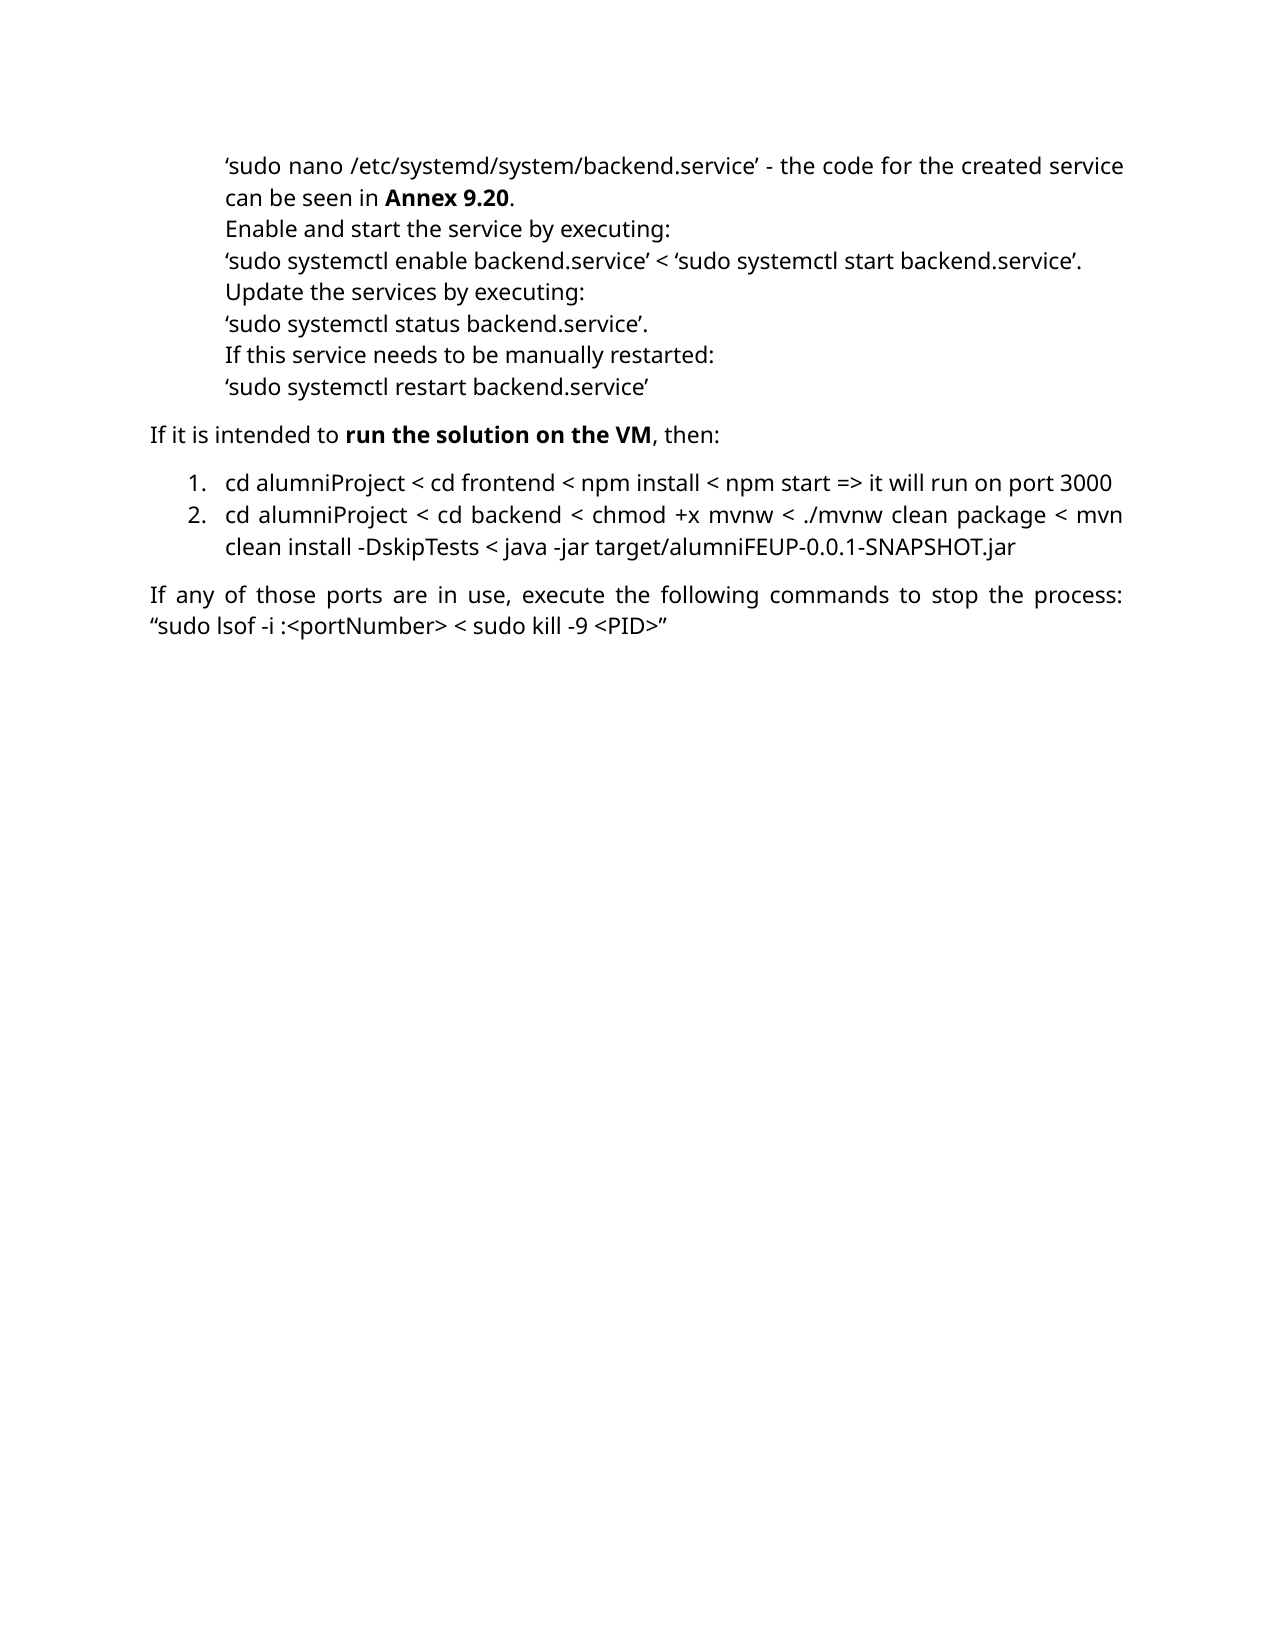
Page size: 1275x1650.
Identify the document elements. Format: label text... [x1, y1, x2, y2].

list ‘sudo systemctl enable backend.service’ < ‘sudo systemctl start backend.service’. [225, 245, 1125, 276]
list ‘sudo nano /etc/systemd/system/backend.service’ - the code for the created service can be seen in Annex 9.20. [225, 150, 1125, 213]
list Enable and start the service by executing: [225, 213, 1125, 244]
list cd alumniProject < cd backend < chmod +x mvnw < ./mvnw clean package < mvn clean install -DskipTests < java -jar target/alumniFEUP-0.0.1-SNAPSHOT.jar [187, 499, 1125, 562]
text If it is intended to run the solution on the VM, then: [150, 419, 1125, 450]
list ‘sudo systemctl status backend.service’. [225, 308, 1125, 339]
list If this service needs to be manually restarted: [225, 339, 1125, 371]
list ‘sudo systemctl restart backend.service’ [225, 371, 1125, 402]
list cd alumniProject < cd frontend < npm install < npm start => it will run on port 3000 [187, 467, 1125, 499]
list Update the services by executing: [225, 276, 1125, 307]
text If any of those ports are in use, execute the following commands to stop the process: “sudo lsof -i :<portNumber> < sudo kill -9 <PID>” [150, 579, 1125, 642]
